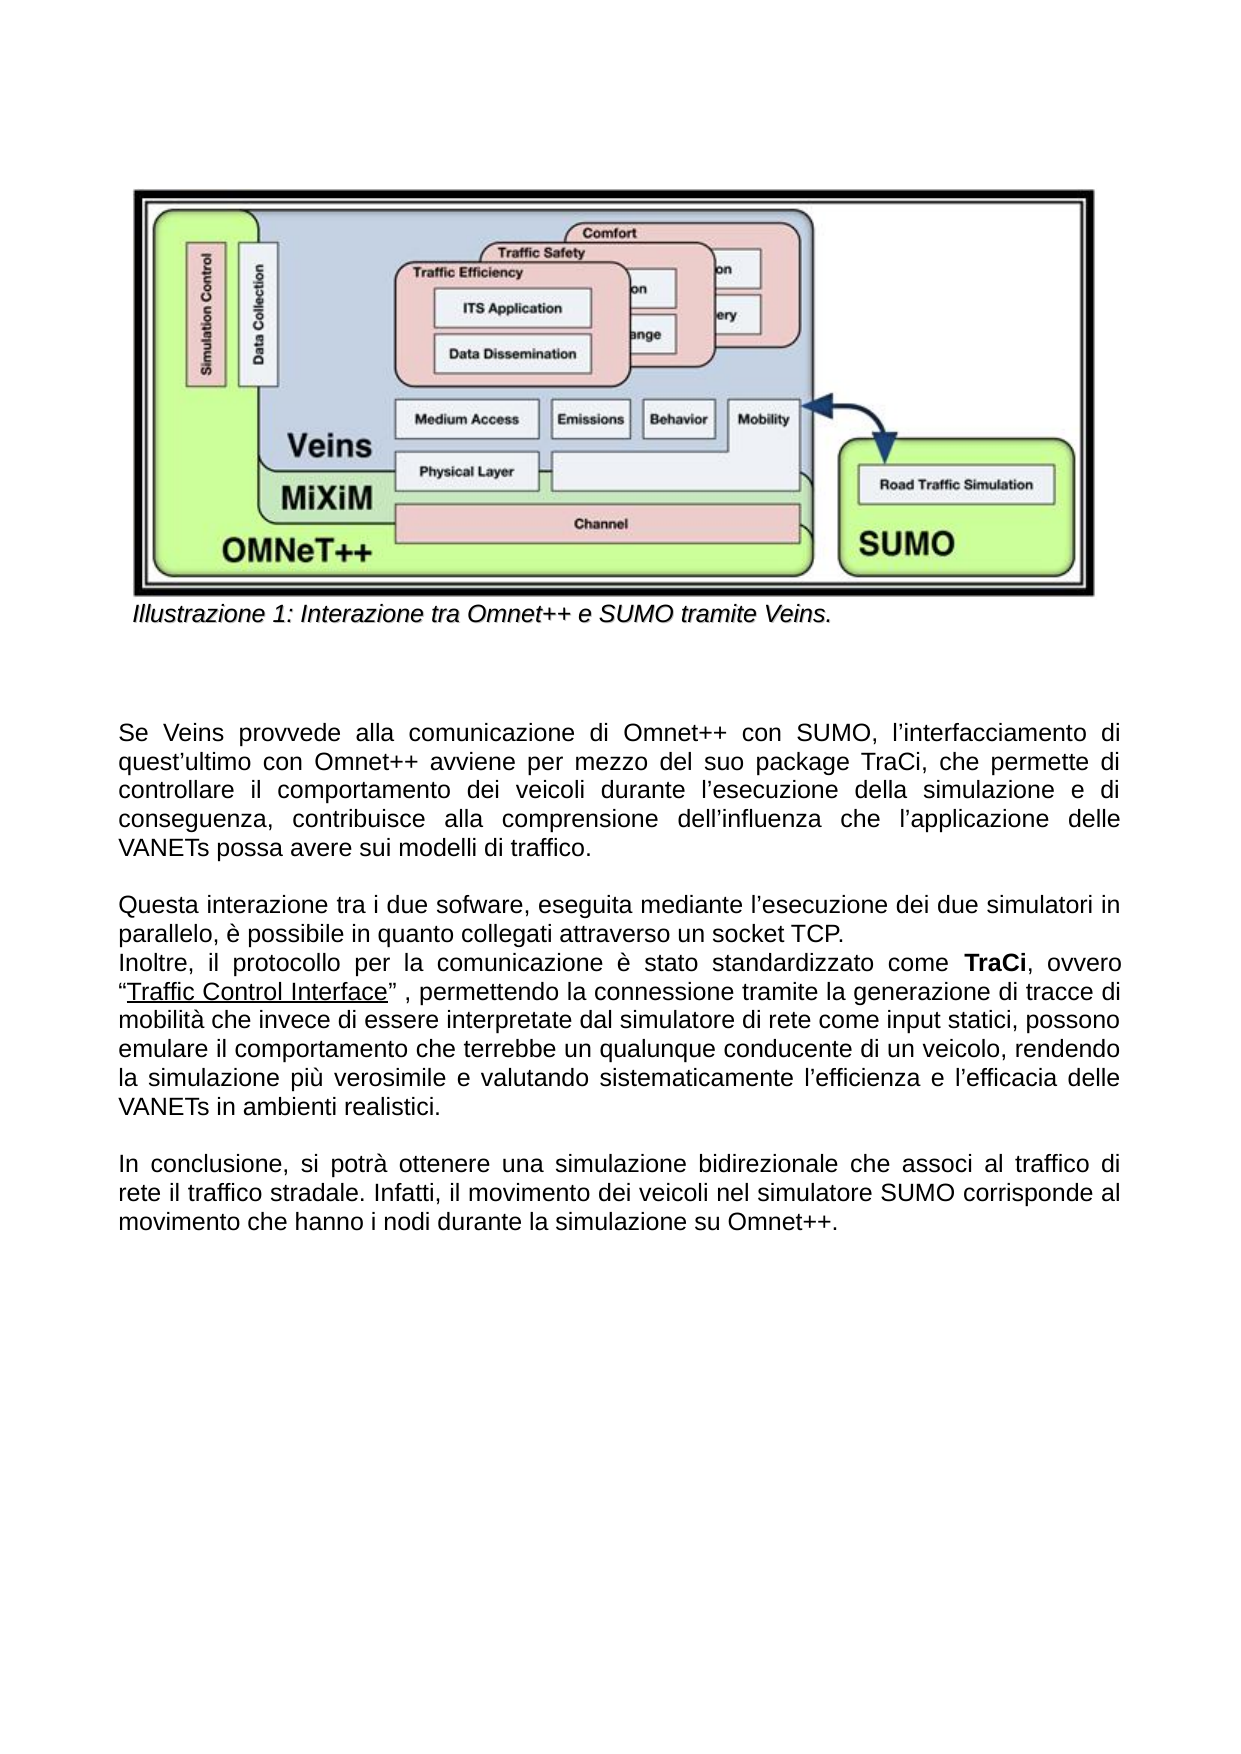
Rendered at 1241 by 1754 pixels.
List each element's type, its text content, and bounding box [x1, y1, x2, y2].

text Questa interazione tra i due sofware, eseguita mediante l’esecuzione dei due simulatori in parallelo, è possibile in quanto collegati attraverso un socket TCP. [118, 890, 1122, 948]
text In conclusione, si potrà ottenere una simulazione bidirezionale che associ al traffico di rete il traffico stradale. Infatti, il movimento dei veicoli nel simulatore SUMO corrisponde al movimento che hanno i nodi durante la simulazione su Omnet++. [118, 1149, 1122, 1235]
text Inoltre, il protocollo per la comunicazione è stato standardizzato come TraCi, ovvero “Traffic Control Interface” , permettendo la connessione tramite la generazione di tracce di mobilità che invece di essere interpretate dal simulatore di rete come input statici, possono emulare il comportamento che terrebbe un qualunque conducente di un veicolo, rendendo la simulazione più verosimile e valutando sistematicamente l’efficienza e l’efficacia delle VANETs in ambienti realistici. [118, 948, 1122, 1120]
text Se Veins provvede alla comunicazione di Omnet++ con SUMO, l’interfacciamento di quest’ultimo con Omnet++ avviene per mezzo del suo package TraCi, che permette di controllare il comportamento dei veicoli durante l’esecuzione della simulazione e di conseguenza, contribuisce alla comprensione dell’influenza che l’applicazione delle VANETs possa avere sui modelli di traffico. [118, 718, 1122, 862]
picture [132, 188, 1098, 600]
text Illustrazione 1: Interazione tra Omnet++ e SUMO tramite Veins. [132, 188, 1127, 628]
